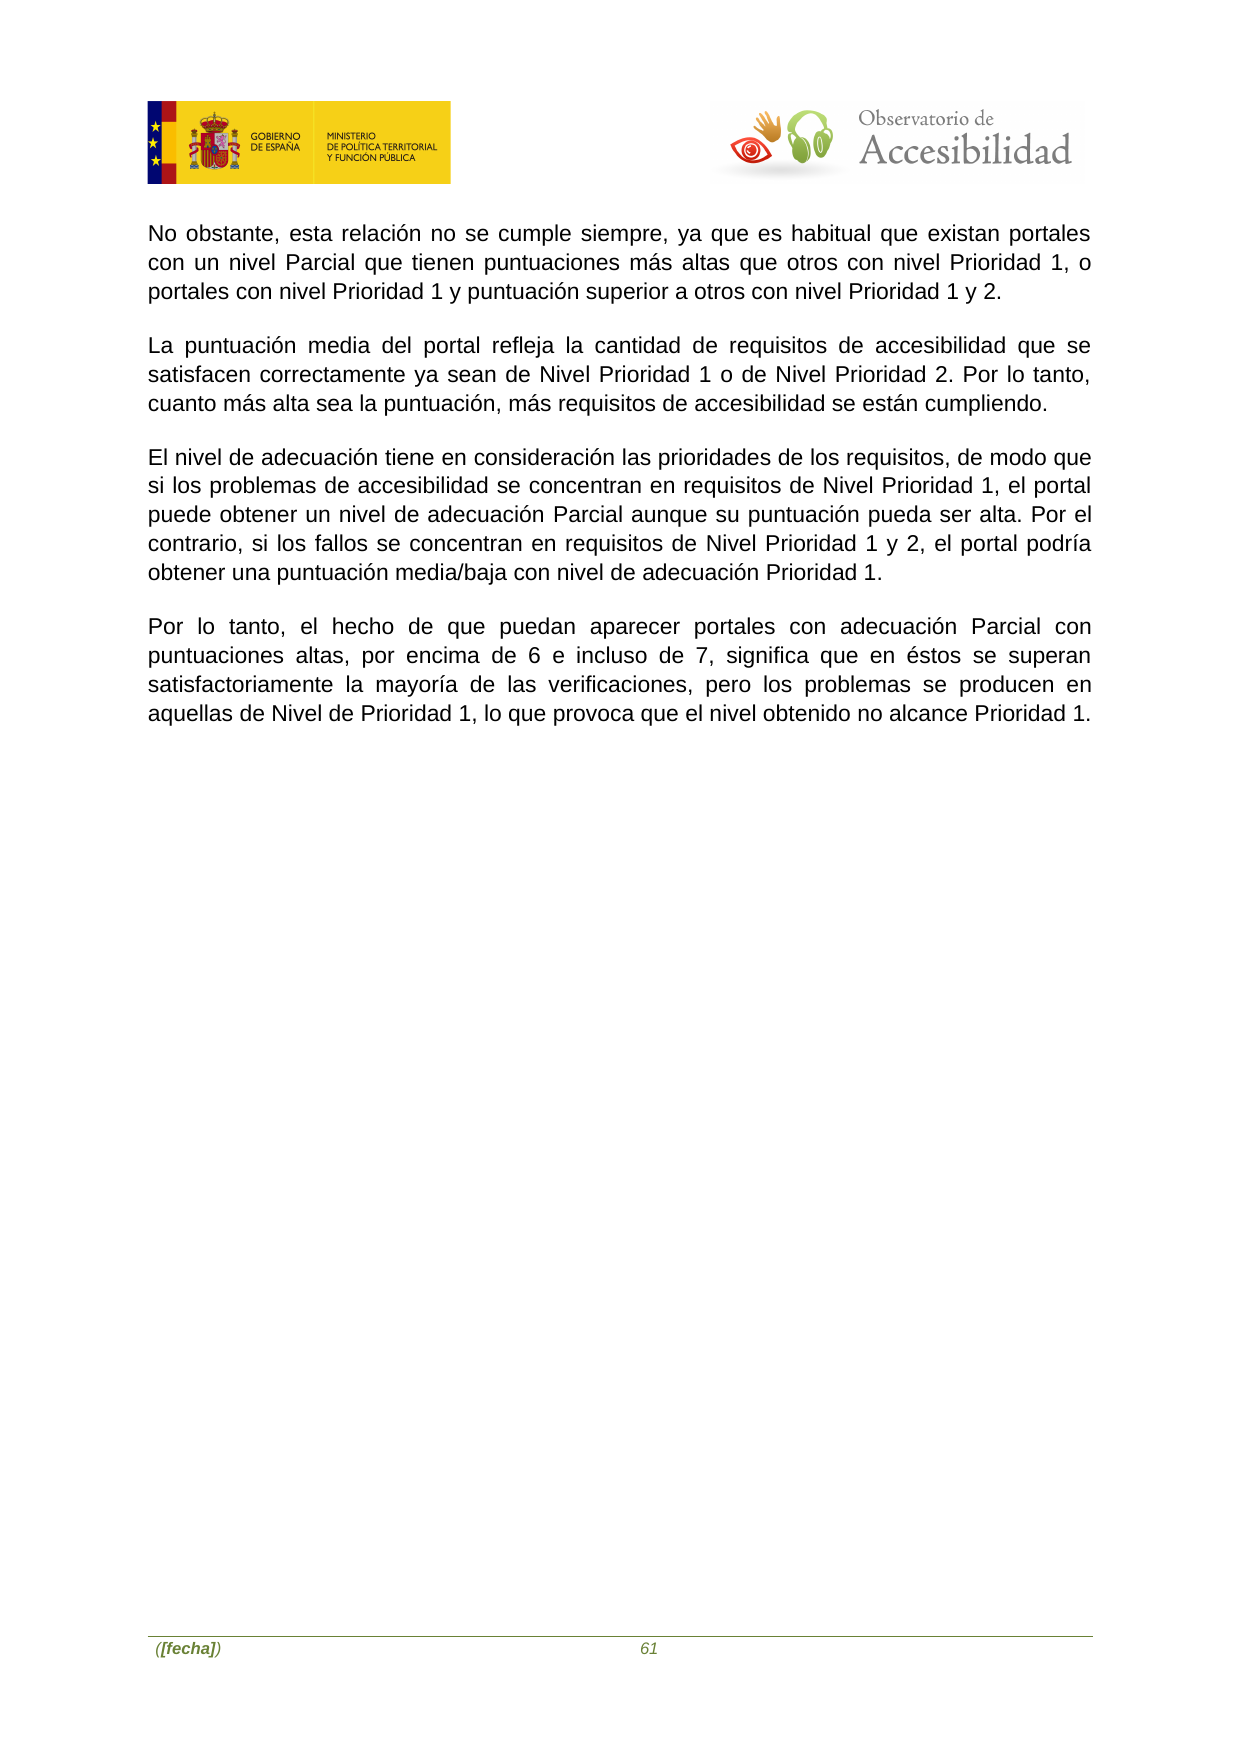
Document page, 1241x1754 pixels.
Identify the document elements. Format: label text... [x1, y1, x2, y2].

text No obstante, esta relación no se cumple siempre, ya que es habitual que existan portales con un nivel Parcial que tienen puntuaciones más altas que otros con nivel Prioridad 1, o portales con nivel Prioridad 1 y puntuación superior a otros con nivel Prioridad 1 y 2. [148, 220, 1092, 304]
picture [710, 101, 1086, 184]
text Por lo tanto, el hecho de que puedan aparecer portales con adecuación Parcial con puntuaciones altas, por encima de 6 e incluso de 7, significa que en éstos se superan satisfactoriamente la mayoría de las verificaciones, pero los problemas se producen en aquellas de Nivel de Prioridad 1, lo que provoca que el nivel obtenido no alcance Prioridad 1. [148, 613, 1092, 726]
picture [147, 101, 451, 184]
text La puntuación media del portal refleja la cantidad de requisitos de accesibilidad que se satisfacen correctamente ya sean de Nivel Prioridad 1 o de Nivel Prioridad 2. Por lo tanto, cuanto más alta sea la puntuación, más requisitos de accesibilidad se están cumpliendo. [148, 332, 1092, 416]
text El nivel de adecuación tiene en consideración las prioridades de los requisitos, de modo que si los problemas de accesibilidad se concentran en requisitos de Nivel Prioridad 1, el portal puede obtener un nivel de adecuación Parcial aunque su puntuación pueda ser alta. Por el contrario, si los fallos se concentran en requisitos de Nivel Prioridad 1 y 2, el portal podría obtener una puntuación media/baja con nivel de adecuación Prioridad 1. [148, 443, 1092, 586]
